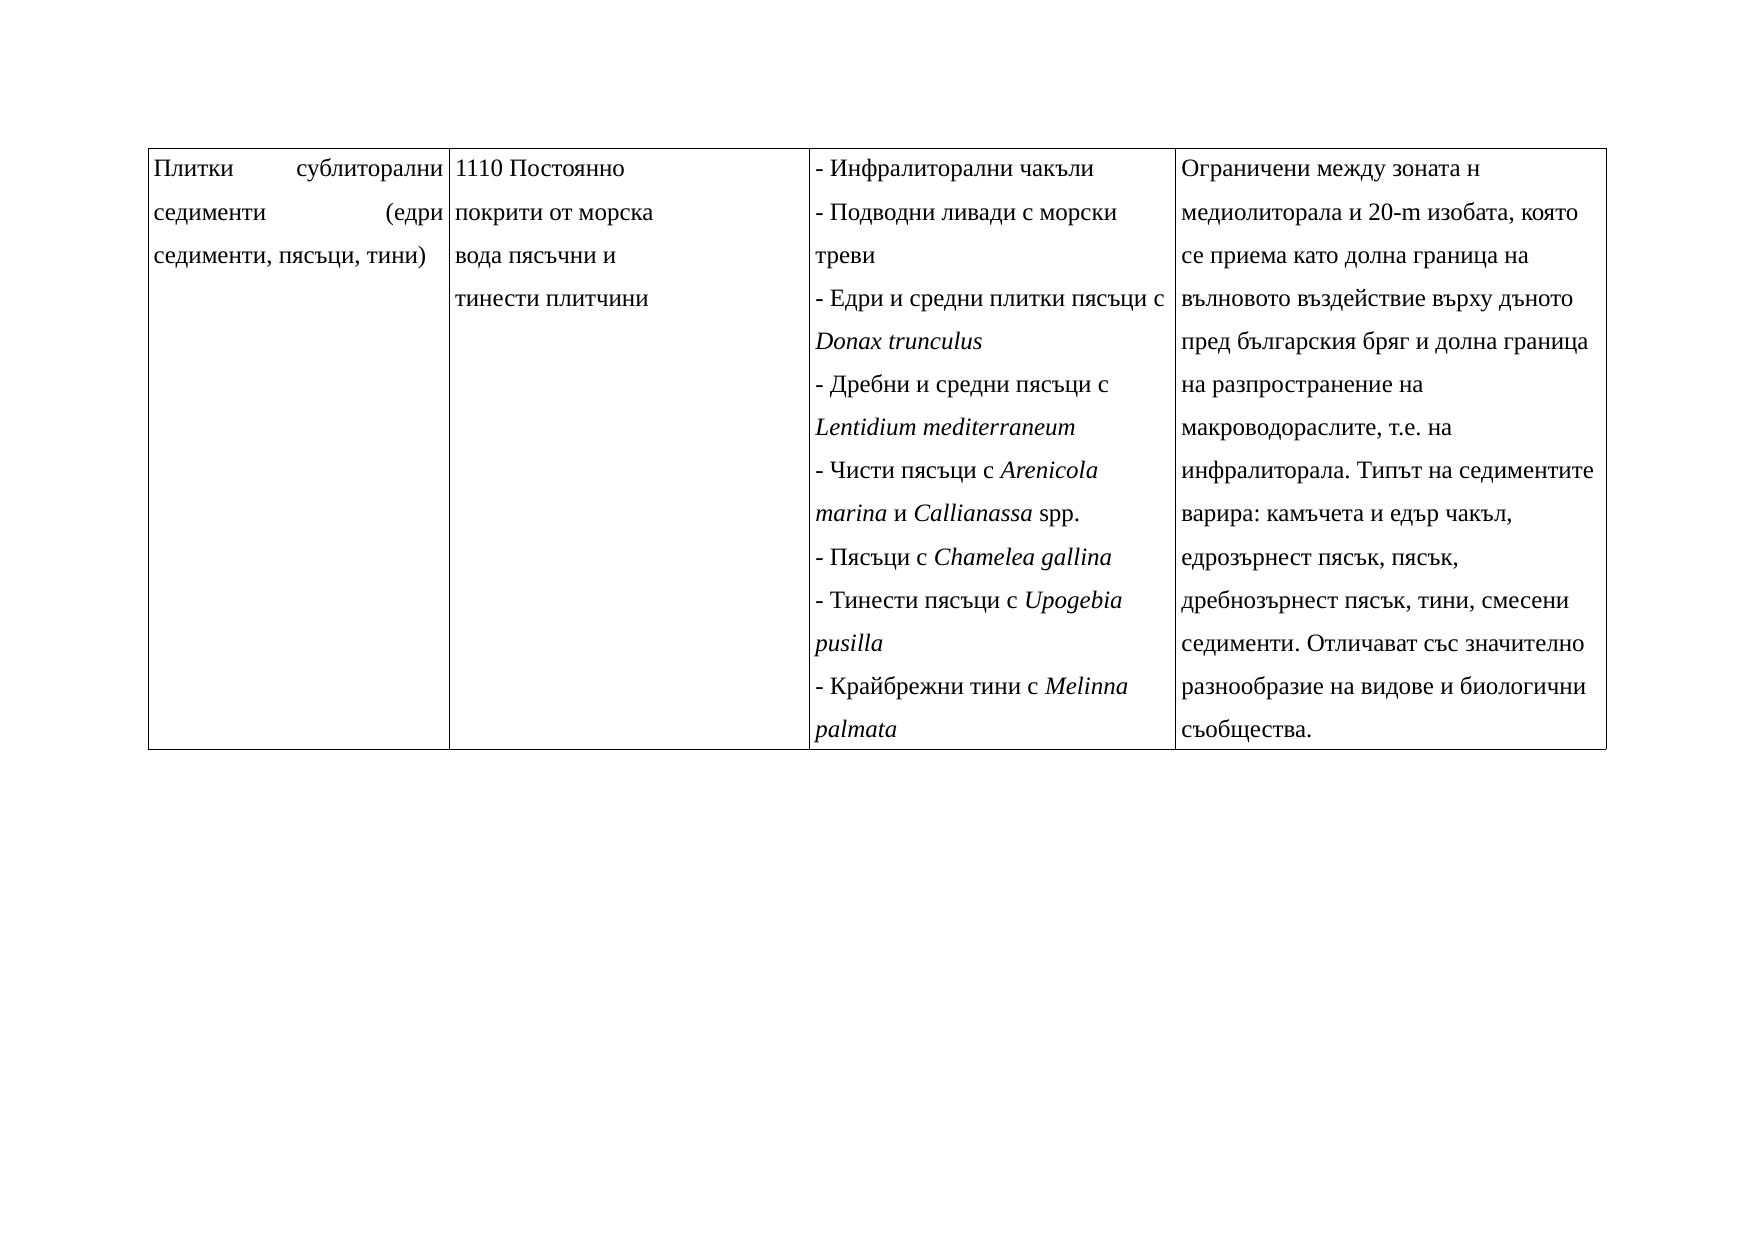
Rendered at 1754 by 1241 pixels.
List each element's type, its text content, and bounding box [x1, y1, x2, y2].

table_cell 1110 Постоянно покрити от морска вода пясъчни и тинести плитчини [450, 149, 809, 748]
table_cell Ограничени между зоната н медиолиторала и 20-m изобата, която се приема като долна граница на вълновото въздействие върху дъното пред българския бряг и долна граница на разпространение на макроводораслите, т.е. на инфралиторала. Типът на седиментите варира: камъчета и едър чакъл, едрозърнест пясък, пясък, дребнозърнест пясък, тини, смесени седименти. Отличават със значително разнообразие на видове и биологични съобщества. [1176, 149, 1606, 748]
table_cell - Инфралиторални чакъли - Подводни ливади с морски треви - Едри и средни плитки пясъци с Donax trunculus - Дребни и средни пясъци с Lentidium mediterraneum - Чисти пясъци с Arenicola marina и Callianassa spp. - Пясъци с Chamelea gallina - Тинести пясъци с Upogebia pusilla - Крайбрежни тини с Melinna palmata [810, 149, 1175, 748]
table_cell Плитки сублиторални седименти (едри седименти, пясъци, тини) [149, 149, 449, 748]
